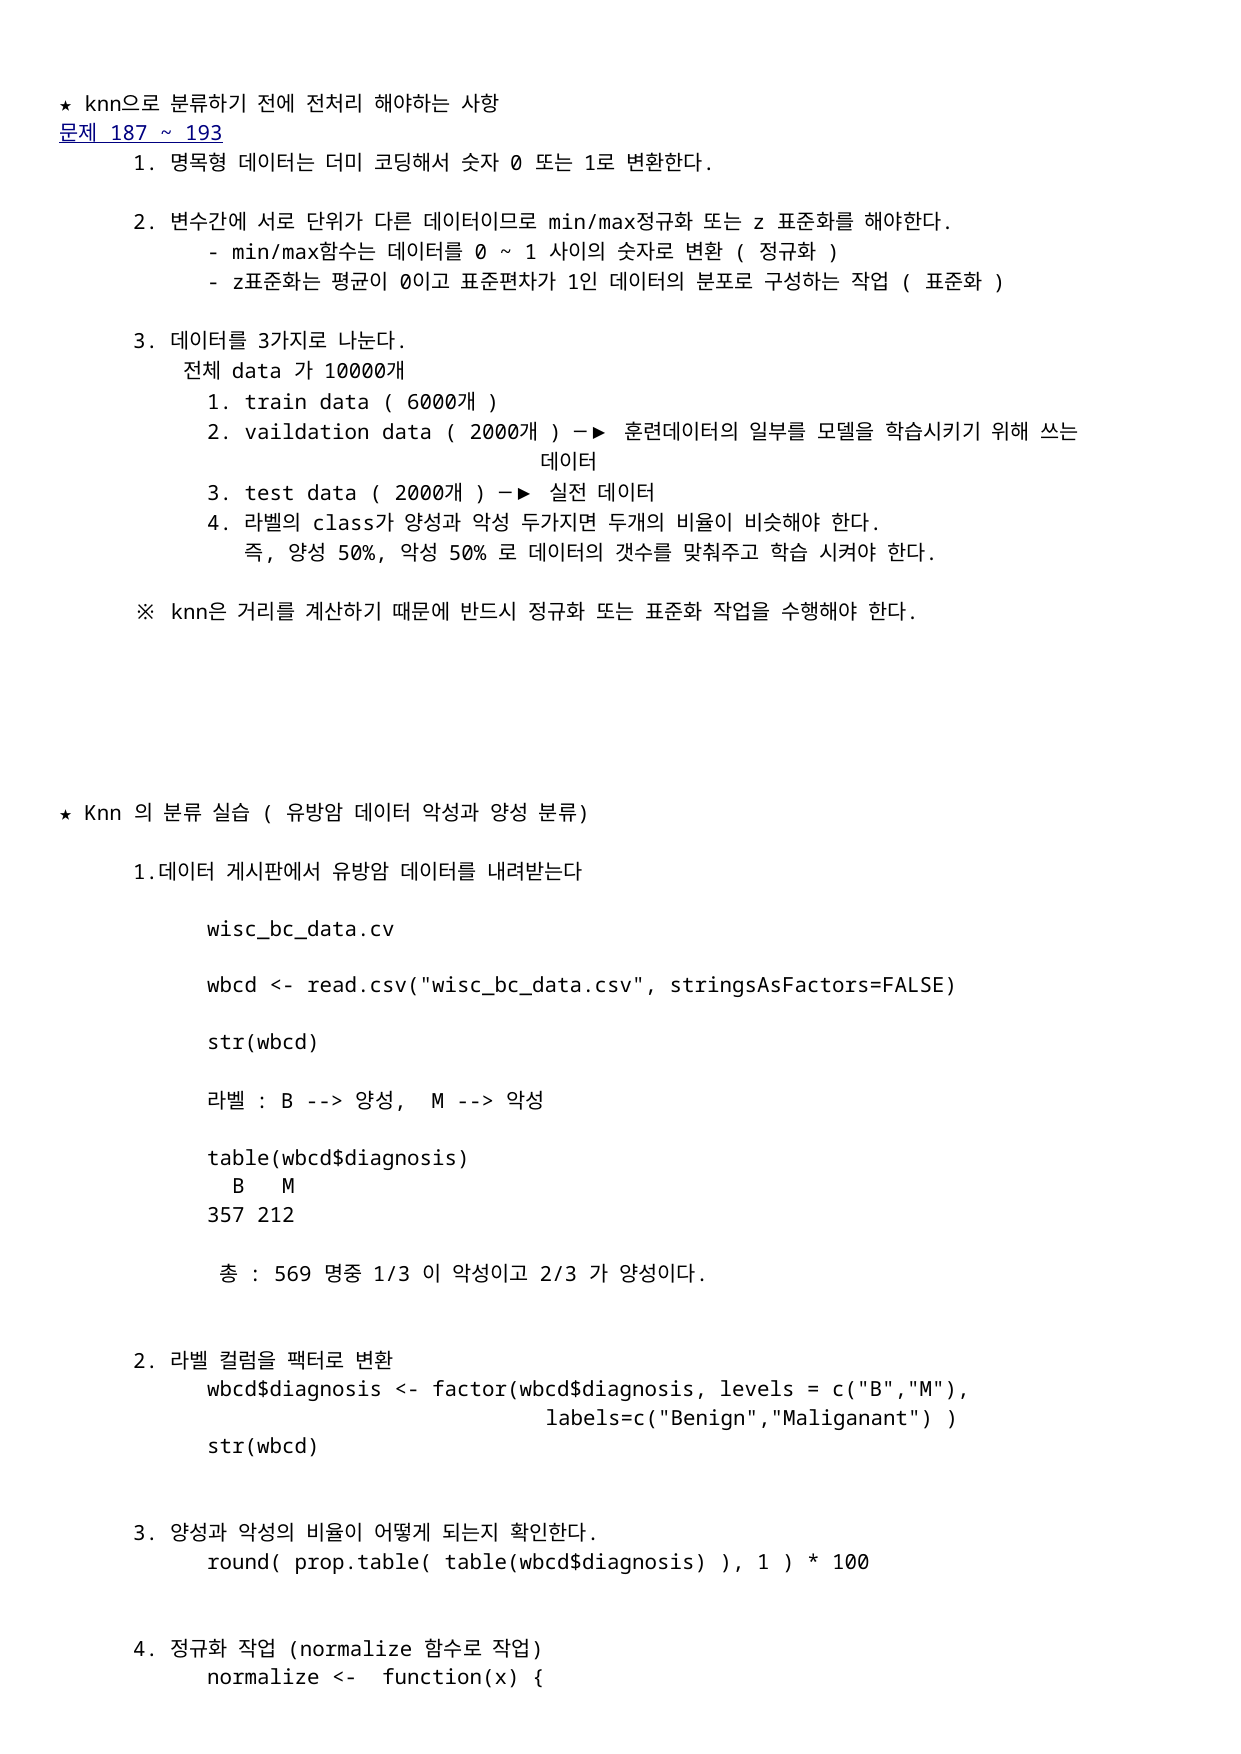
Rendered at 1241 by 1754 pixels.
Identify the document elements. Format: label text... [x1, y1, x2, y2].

text wbcd <- read.csv("wisc_bc_data.csv", stringsAsFactors=FALSE) [59, 971, 1181, 999]
text labels=c("Benign","Maliganant") ) [59, 1403, 1181, 1431]
text 3. test data ( 2000개 ) ─▶ 실전 데이터 [59, 476, 1181, 506]
text table(wbcd$diagnosis) [59, 1143, 1181, 1172]
text 3. 데이터를 3가지로 나눈다. [59, 324, 1181, 355]
text 1. train data ( 6000개 ) [59, 385, 1181, 415]
text 문제 187 ~ 193 [59, 118, 1181, 146]
text wbcd$diagnosis <- factor(wbcd$diagnosis, levels = c("B","M"), [59, 1374, 1181, 1403]
text 1. 명목형 데이터는 더미 코딩해서 숫자 0 또는 1로 변환한다. [59, 146, 1181, 177]
text 전체 data 가 10000개 [59, 355, 1181, 385]
text - z표준화는 평균이 0이고 표준편차가 1인 데이터의 분포로 구성하는 작업 ( 표준화 ) [59, 266, 1181, 296]
text str(wbcd) [59, 1027, 1181, 1056]
text wisc_bc_data.cv [59, 914, 1181, 942]
text 2. 라벨 컬럼을 팩터로 변환 [59, 1344, 1181, 1374]
text 4. 정규화 작업 (normalize 함수로 작업) [59, 1632, 1181, 1662]
text 357 212 [59, 1200, 1181, 1228]
text ★ knn으로 분류하기 전에 전처리 해야하는 사항 [59, 87, 1181, 118]
text 4. 라벨의 class가 양성과 악성 두가지면 두개의 비율이 비슷해야 한다. [59, 506, 1181, 537]
text 데이터 [59, 446, 1181, 476]
text 2. 변수간에 서로 단위가 다른 데이터이므로 min/max정규화 또는 z 표준화를 해야한다. [59, 205, 1181, 235]
text ※ knn은 거리를 계산하기 때문에 반드시 정규화 또는 표준화 작업을 수행해야 한다. [59, 595, 1181, 626]
text 즉, 양성 50%, 악성 50% 로 데이터의 갯수를 맞춰주고 학습 시켜야 한다. [59, 537, 1181, 567]
text - min/max함수는 데이터를 0 ~ 1 사이의 숫자로 변환 ( 정규화 ) [59, 235, 1181, 266]
text normalize <- function(x) { [59, 1662, 1181, 1691]
text 라벨 : B --> 양성, M --> 악성 [59, 1084, 1181, 1115]
text 1.데이터 게시판에서 유방암 데이터를 내려받는다 [59, 855, 1181, 885]
text 2. vaildation data ( 2000개 ) ─▶ 훈련데이터의 일부를 모델을 학습시키기 위해 쓰는 [59, 415, 1181, 446]
text B M [59, 1172, 1181, 1200]
text 총 : 569 명중 1/3 이 악성이고 2/3 가 양성이다. [59, 1257, 1181, 1287]
text str(wbcd) [59, 1431, 1181, 1460]
text 3. 양성과 악성의 비율이 어떻게 되는지 확인한다. [59, 1517, 1181, 1547]
text round( prop.table( table(wbcd$diagnosis) ), 1 ) * 100 [59, 1547, 1181, 1575]
text ★ Knn 의 분류 실습 ( 유방암 데이터 악성과 양성 분류) [59, 796, 1181, 827]
